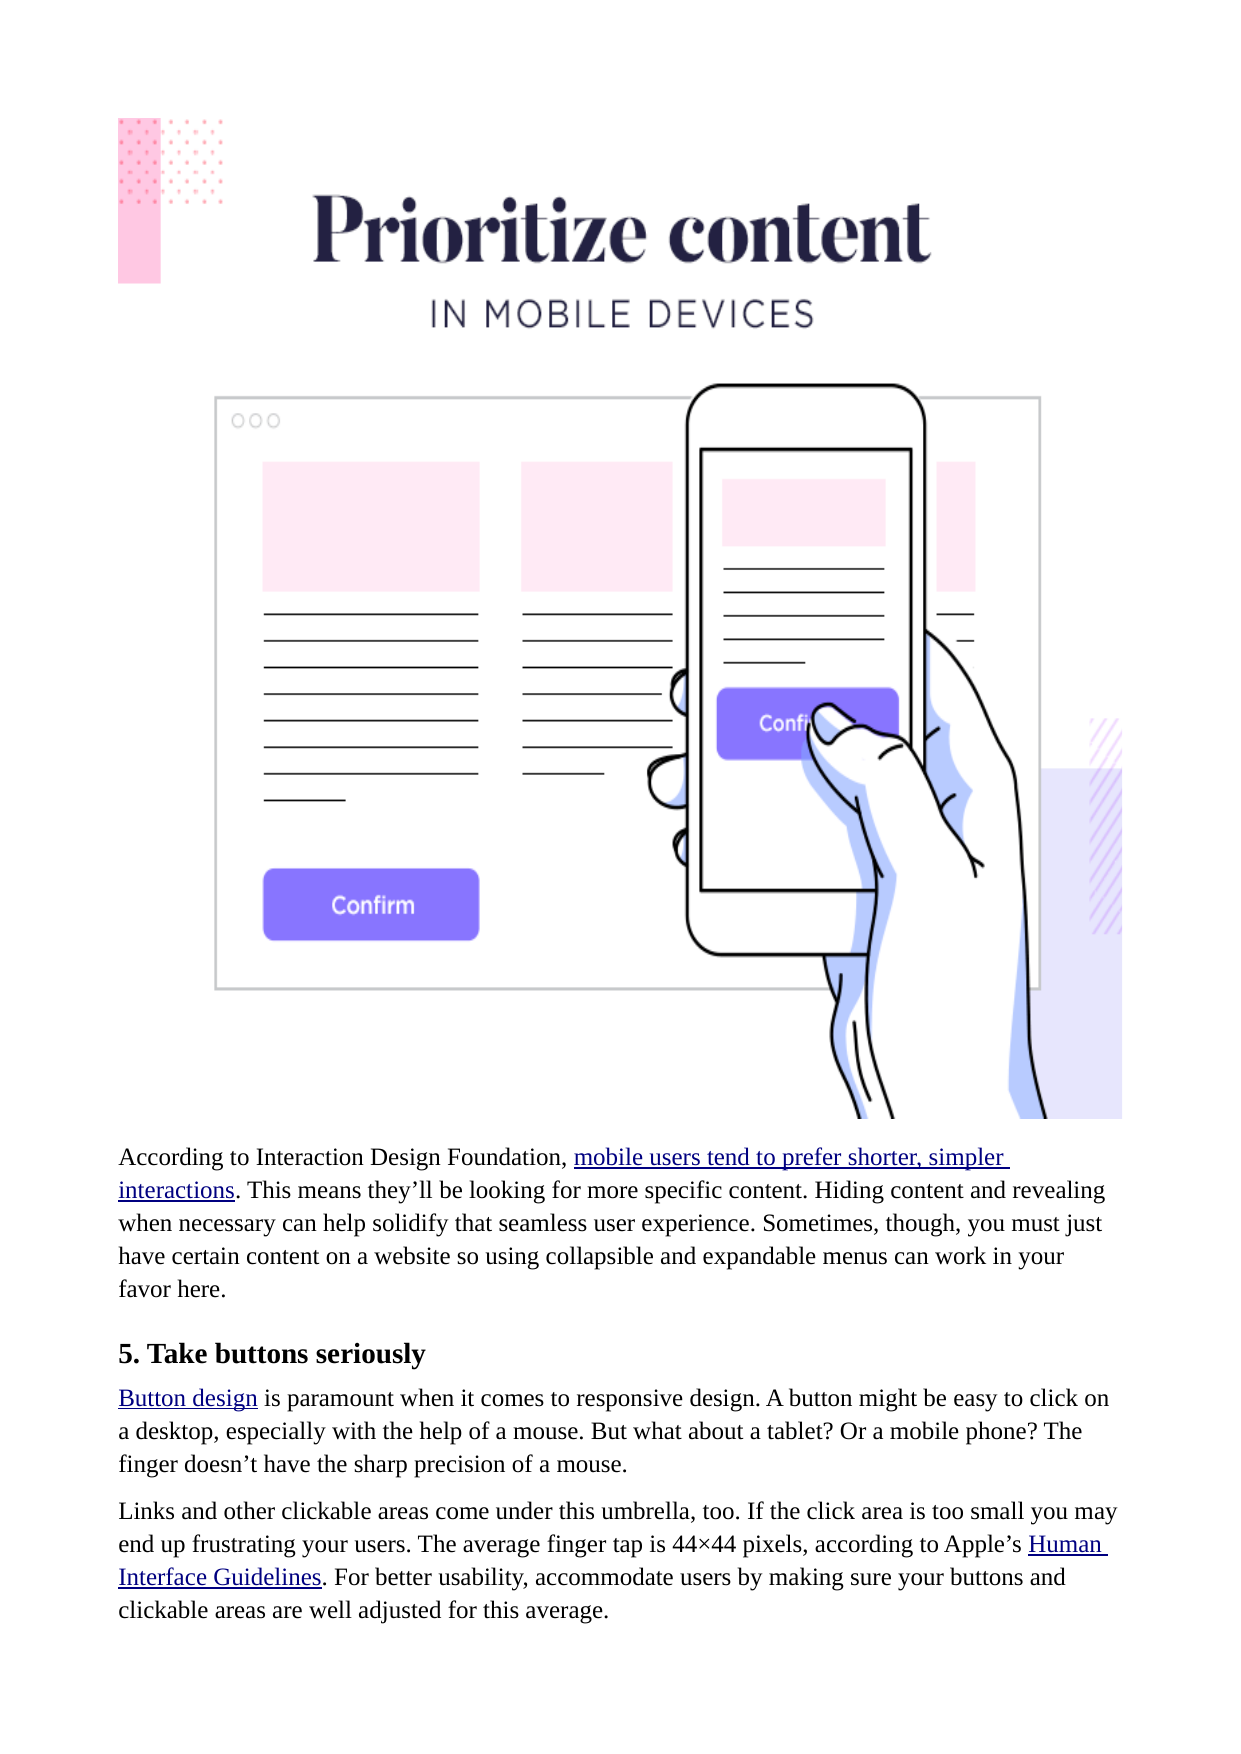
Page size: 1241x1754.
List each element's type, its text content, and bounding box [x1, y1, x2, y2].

subtitle 5. Take buttons seriously [118, 1337, 1122, 1370]
text Links and other clickable areas come under this umbrella, too. If the click area is too small you may end up frustrating your users. The average finger tap is 44×44 pixels, according to Apple’s Human Interface Guidelines. For better usability, accommodate users by making sure your buttons and clickable areas are well adjusted for this average. [118, 1496, 1122, 1624]
text Button design is paramount when it comes to responsive design. A button might be easy to click on a desktop, especially with the help of a mouse. But what about a tablet? Or a mobile phone? The finger doesn’t have the sharp precision of a mouse. [118, 1383, 1122, 1477]
text According to Interaction Design Foundation, mobile users tend to prefer shorter, simpler interactions. This means they’ll be looking for more specific content. Hiding content and revealing when necessary can help solidify that seamless user experience. Sometimes, though, you must just have certain content on a website so using collapsible and expandable menus can work in your favor here. [118, 1142, 1122, 1303]
picture [118, 118, 1123, 1119]
